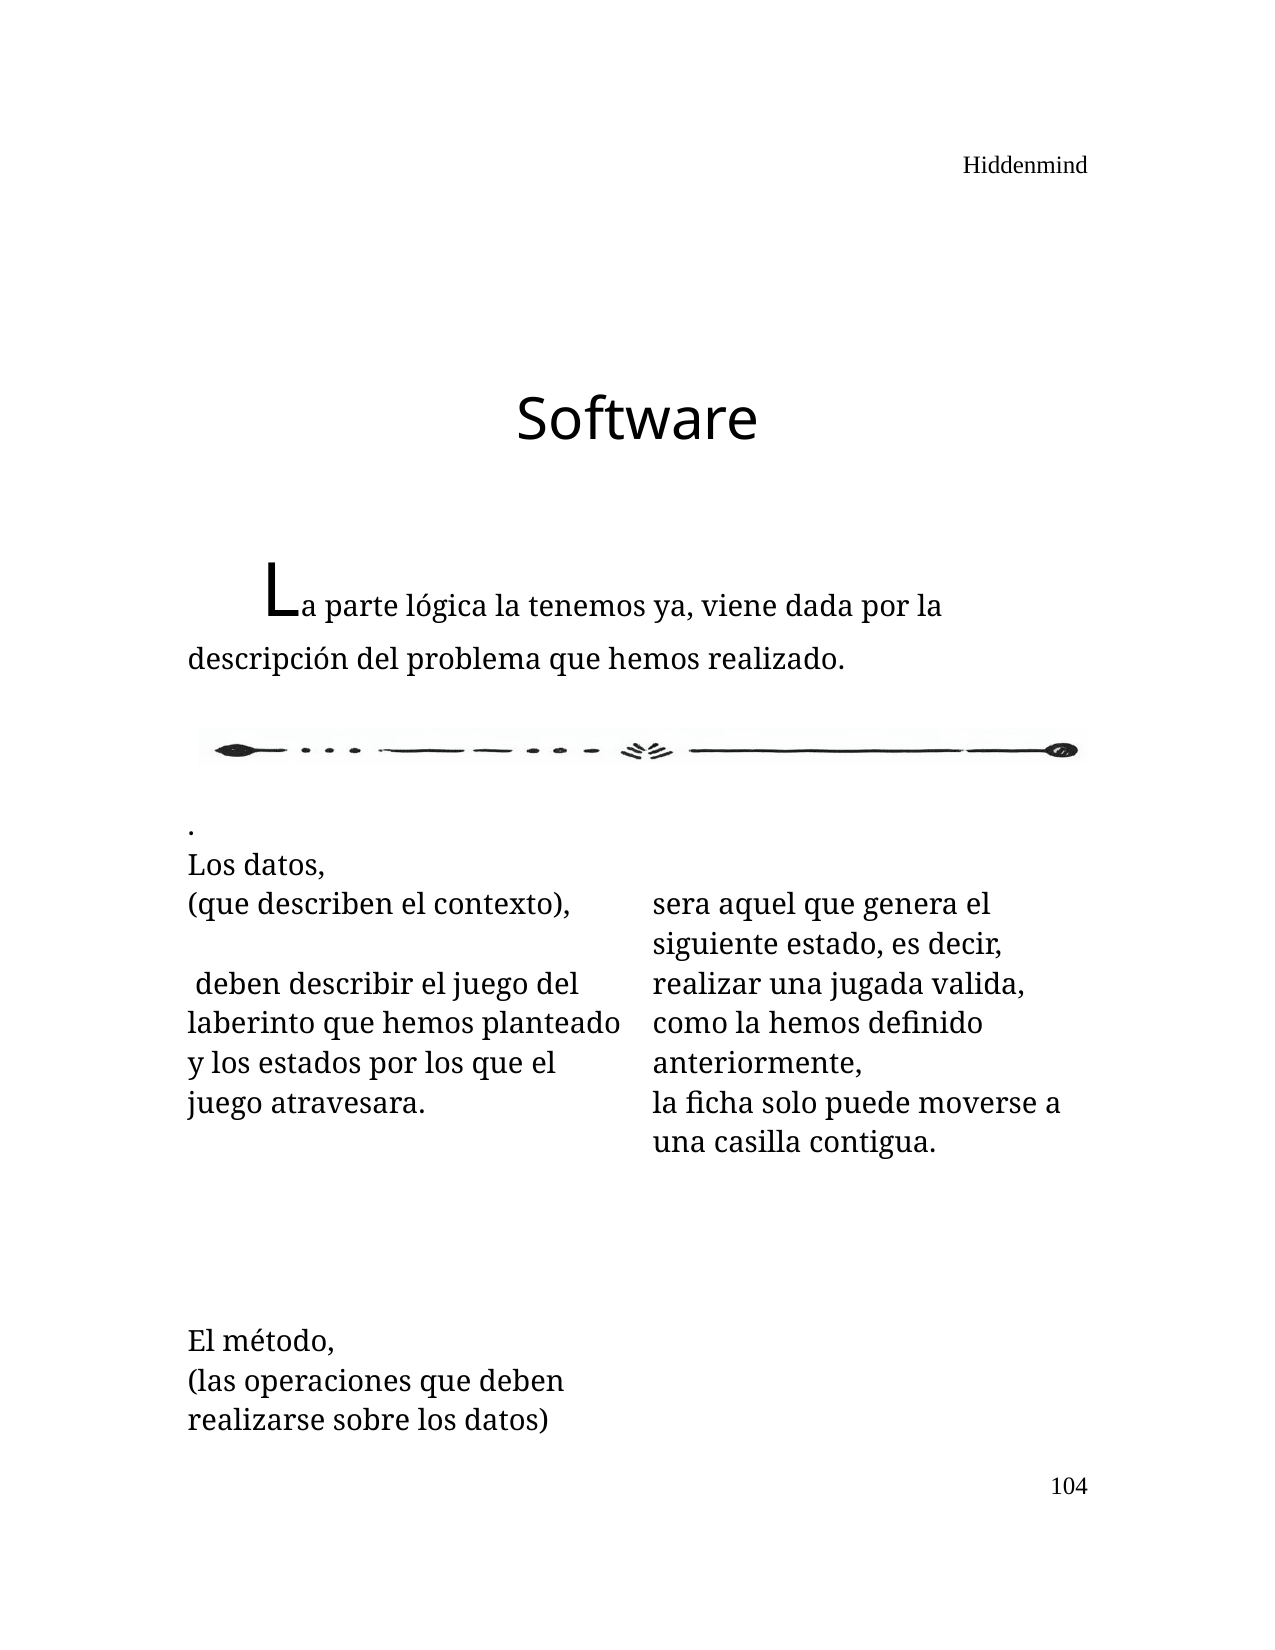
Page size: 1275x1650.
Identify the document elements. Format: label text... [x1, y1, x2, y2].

text (las operaciones que deben realizarse sobre los datos) [187, 1360, 622, 1439]
text . [187, 804, 1087, 844]
text la ficha solo puede moverse a una casilla contigua. [652, 1082, 1087, 1161]
text deben describir el juego del laberinto que hemos planteado y los estados por los que el juego atravesara. [187, 963, 622, 1122]
text sera aquel que genera el siguiente estado, es decir, realizar una jugada valida, como la hemos definido anteriormente, [652, 883, 1087, 1082]
text (que describen el contexto), [187, 883, 622, 923]
text Los datos, [187, 844, 622, 883]
picture [198, 728, 1088, 765]
text La parte lógica la tenemos ya, viene dada por la descripción del problema que hemos realizado. [187, 536, 1087, 678]
text El método, [187, 1320, 622, 1360]
